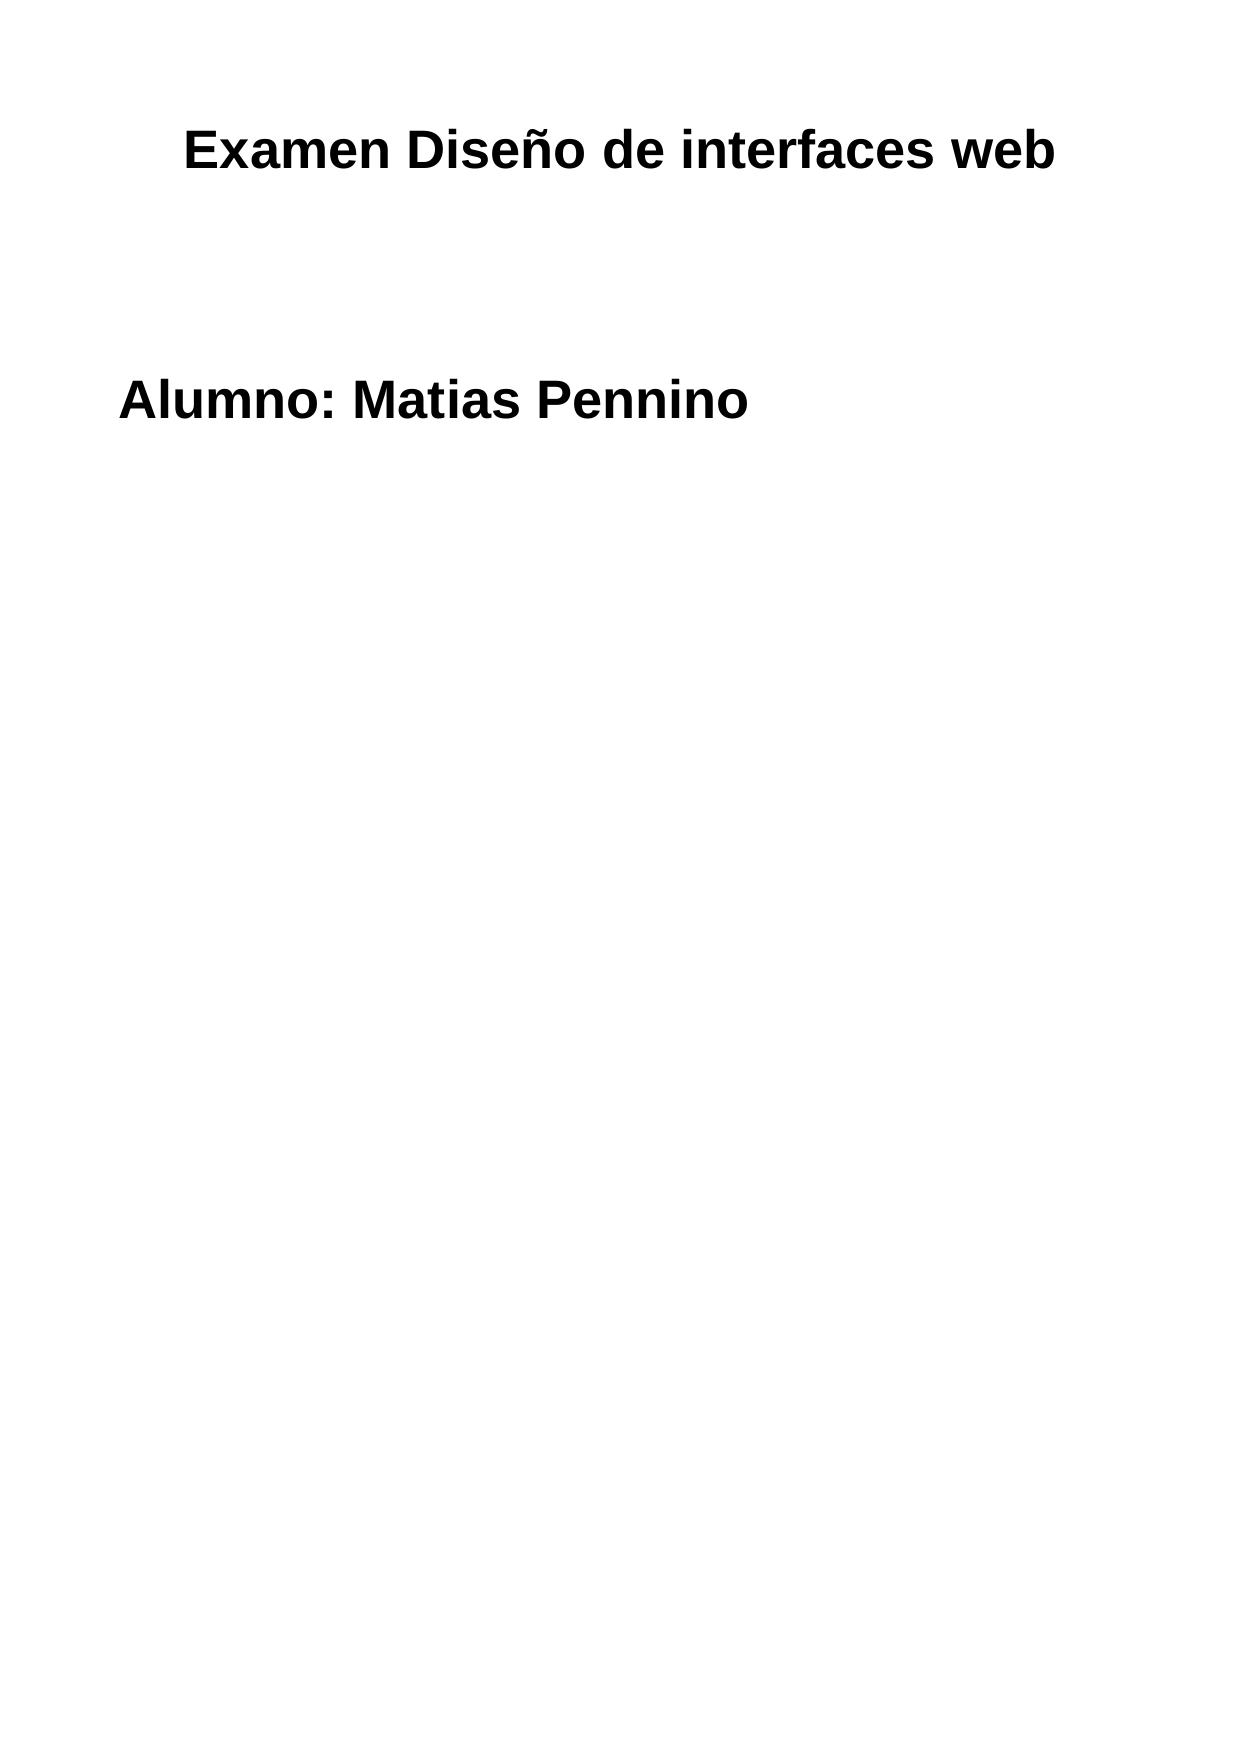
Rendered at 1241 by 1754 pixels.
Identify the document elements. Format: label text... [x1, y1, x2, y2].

text Examen Diseño de interfaces web [118, 118, 1122, 180]
text Alumno: Matias Pennino [118, 367, 1122, 429]
